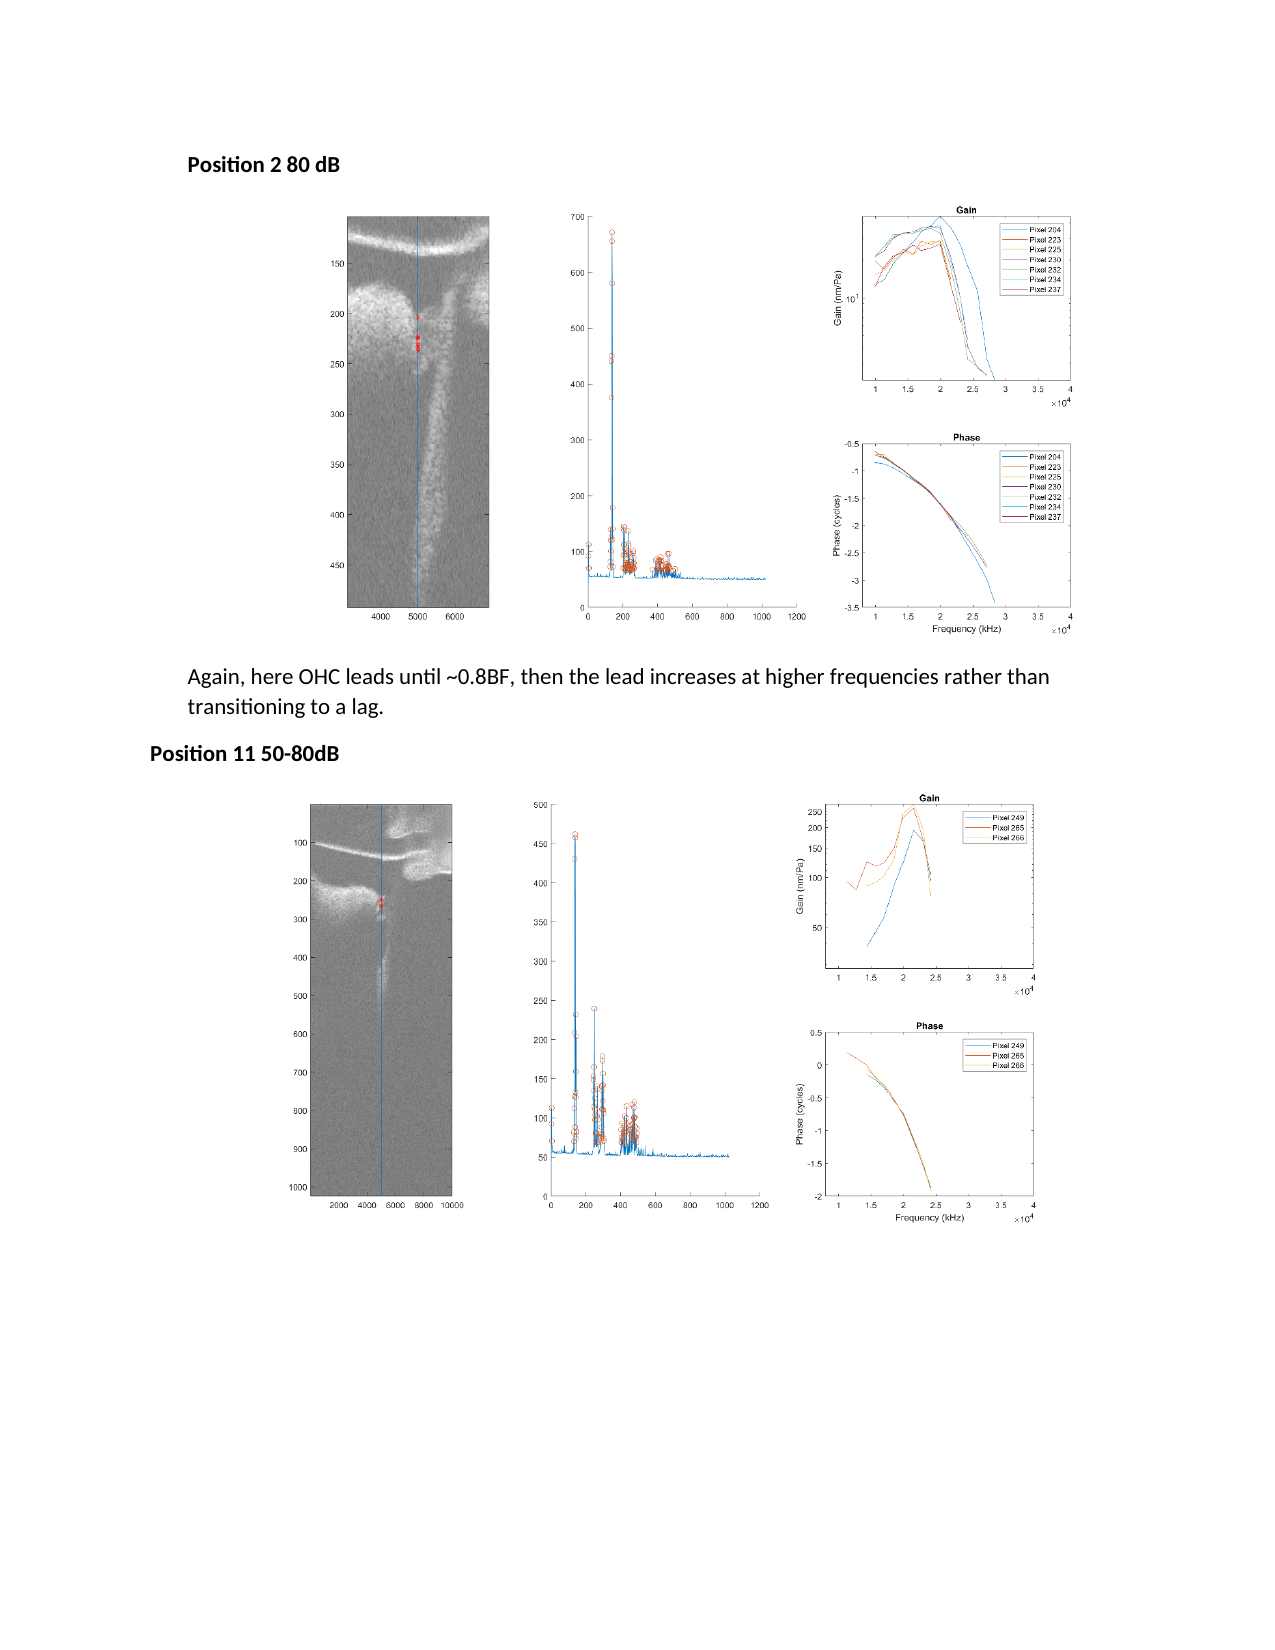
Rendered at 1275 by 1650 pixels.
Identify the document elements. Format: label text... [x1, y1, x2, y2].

text Again, here OHC leads until ~0.8BF, then the lead increases at higher frequencies rather than transitioning to a lag. [187, 660, 1125, 720]
picture [150, 769, 1125, 1249]
text Position 2 80 dB [187, 150, 1125, 180]
picture [187, 180, 1163, 660]
text Position 11 50-80dB [150, 739, 1125, 769]
